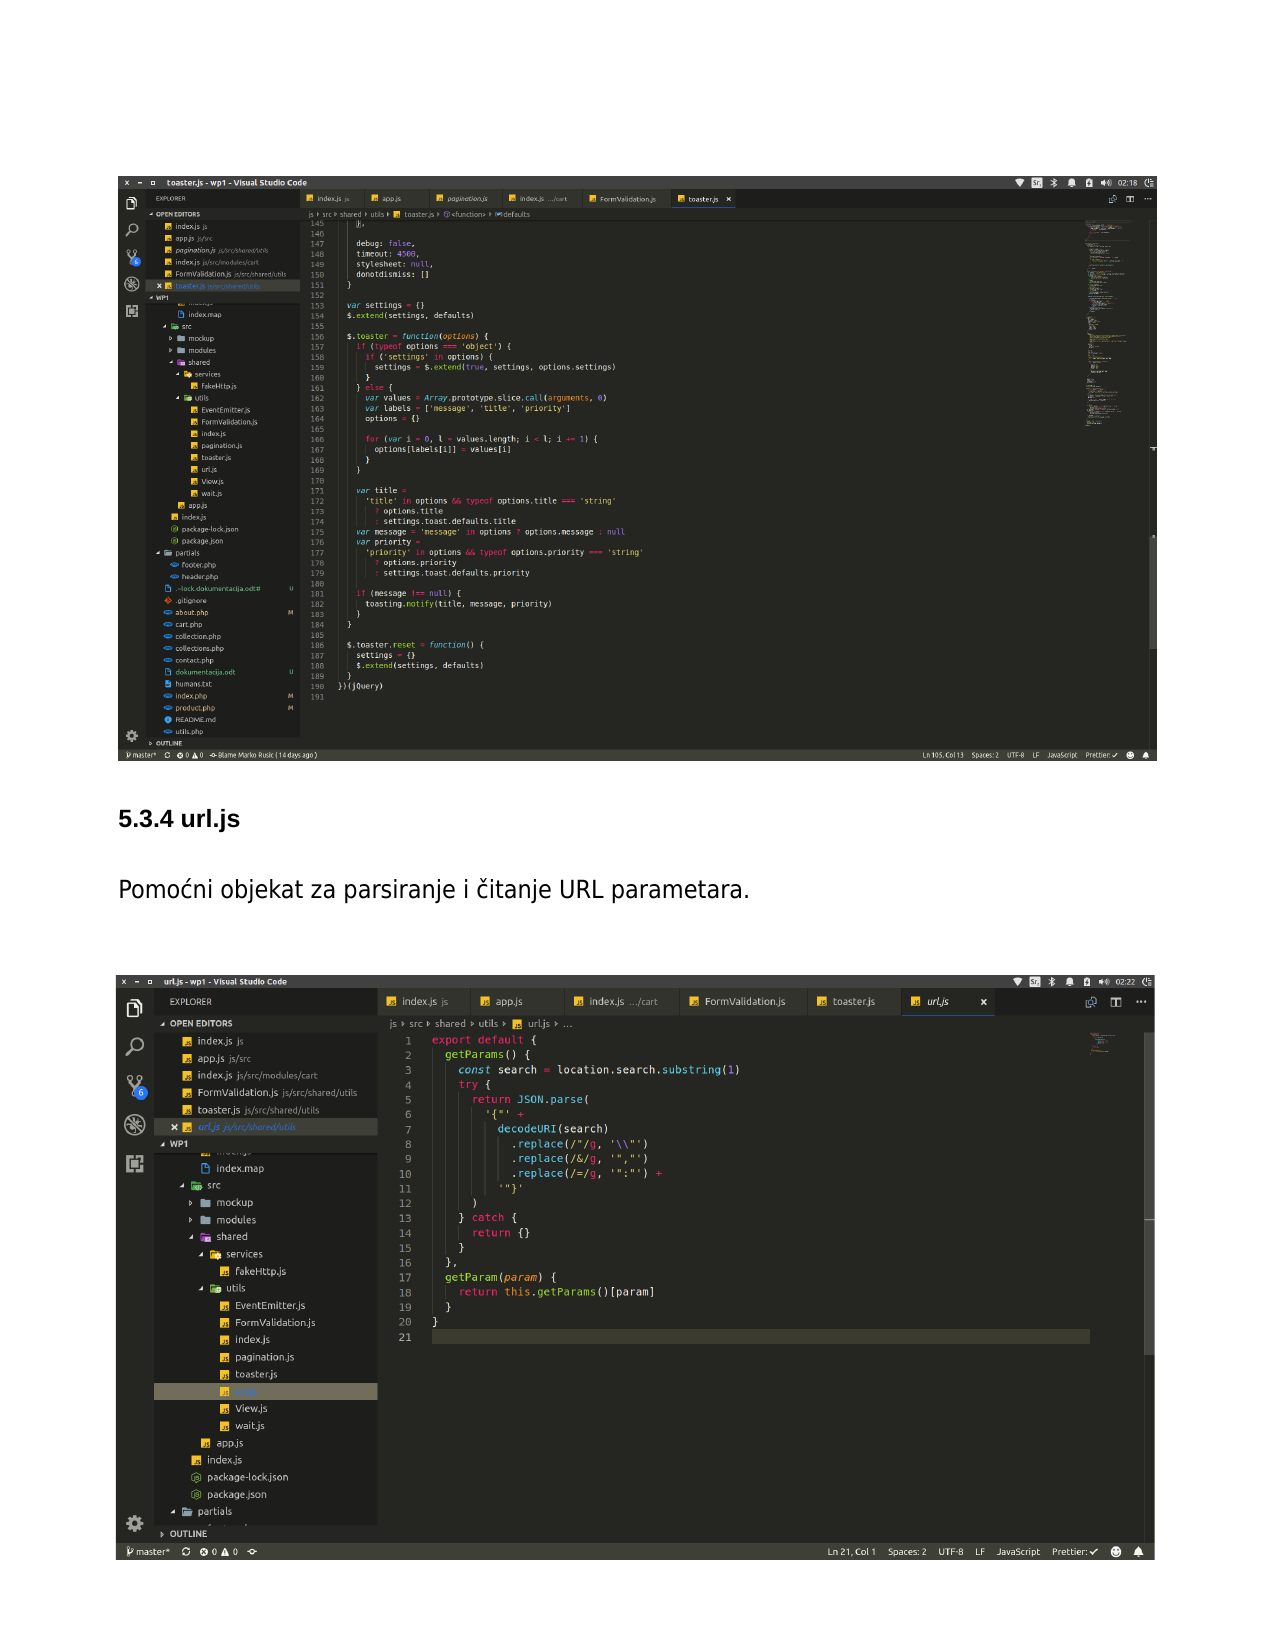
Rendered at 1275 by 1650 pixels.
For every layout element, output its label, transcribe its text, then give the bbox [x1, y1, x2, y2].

picture [115, 975, 1155, 1560]
text Pomoćni objekat za parsiranje i čitanje URL parametara. [118, 875, 1157, 904]
subtitle 5.3.4 url.js [118, 804, 1157, 833]
picture [118, 176, 1157, 761]
